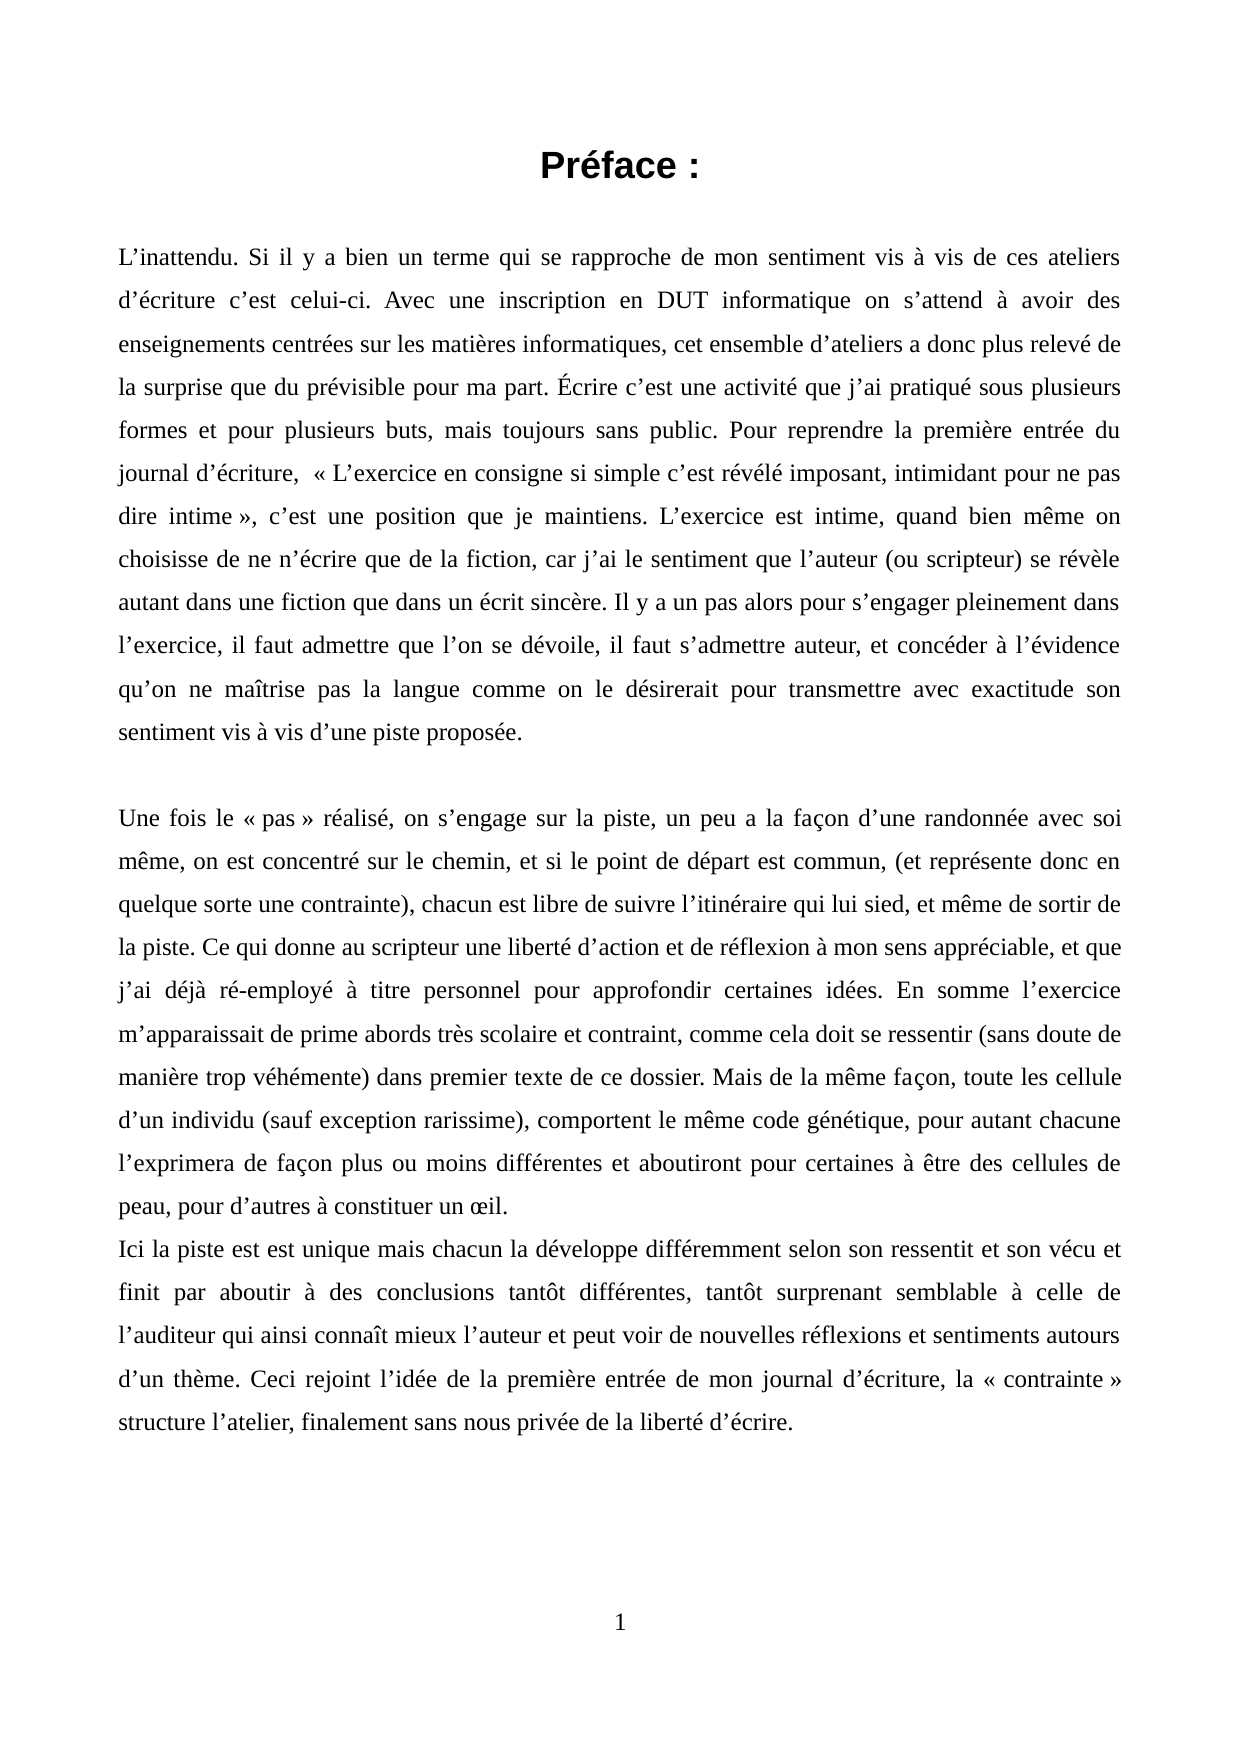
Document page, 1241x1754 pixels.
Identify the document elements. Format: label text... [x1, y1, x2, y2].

text L’inattendu. Si il y a bien un terme qui se rapproche de mon sentiment vis à vis de ces ateliers d’écriture c’est celui-ci. Avec une inscription en DUT informatique on s’attend à avoir des enseignements centrées sur les matières informatiques, cet ensemble d’ateliers a donc plus relevé de la surprise que du prévisible pour ma part. Écrire c’est une activité que j’ai pratiqué sous plusieurs formes et pour plusieurs buts, mais toujours sans public. Pour reprendre la première entrée du journal d’écriture, « L’exercice en consigne si simple c’est révélé imposant, intimidant pour ne pas dire intime », c’est une position que je maintiens. L’exercice est intime, quand bien même on choisisse de ne n’écrire que de la fiction, car j’ai le sentiment que l’auteur (ou scripteur) se révèle autant dans une fiction que dans un écrit sincère. Il y a un pas alors pour s’engager pleinement dans l’exercice, il faut admettre que l’on se dévoile, il faut s’admettre auteur, et concéder à l’évidence qu’on ne maîtrise pas la langue comme on le désirerait pour transmettre avec exactitude son sentiment vis à vis d’une piste proposée. [118, 242, 1122, 746]
text Ici la piste est est unique mais chacun la développe différemment selon son ressentit et son vécu et finit par aboutir à des conclusions tantôt différentes, tantôt surprenant semblable à celle de l’auditeur qui ainsi connaît mieux l’auteur et peut voir de nouvelles réflexions et sentiments autours d’un thème. Ceci rejoint l’idée de la première entrée de mon journal d’écriture, la « contrainte » structure l’atelier, finalement sans nous privée de la liberté d’écrire. [118, 1234, 1122, 1436]
text Une fois le « pas » réalisé, on s’engage sur la piste, un peu a la façon d’une randonnée avec soi même, on est concentré sur le chemin, et si le point de départ est commun, (et représente donc en quelque sorte une contrainte), chacun est libre de suivre l’itinéraire qui lui sied, et même de sortir de la piste. Ce qui donne au scripteur une liberté d’action et de réflexion à mon sens appréciable, et que j’ai déjà ré-employé à titre personnel pour approfondir certaines idées. En somme l’exercice m’apparaissait de prime abords très scolaire et contraint, comme cela doit se ressentir (sans doute de manière trop véhémente) dans premier texte de ce dossier. Mais de la même façon, toute les cellule d’un individu (sauf exception rarissime), comportent le même code génétique, pour autant chacune l’exprimera de façon plus ou moins différentes et aboutiront pour certaines à être des cellules de peau, pour d’autres à constituer un œil. [118, 803, 1122, 1220]
subtitle Préface : [118, 143, 1122, 187]
